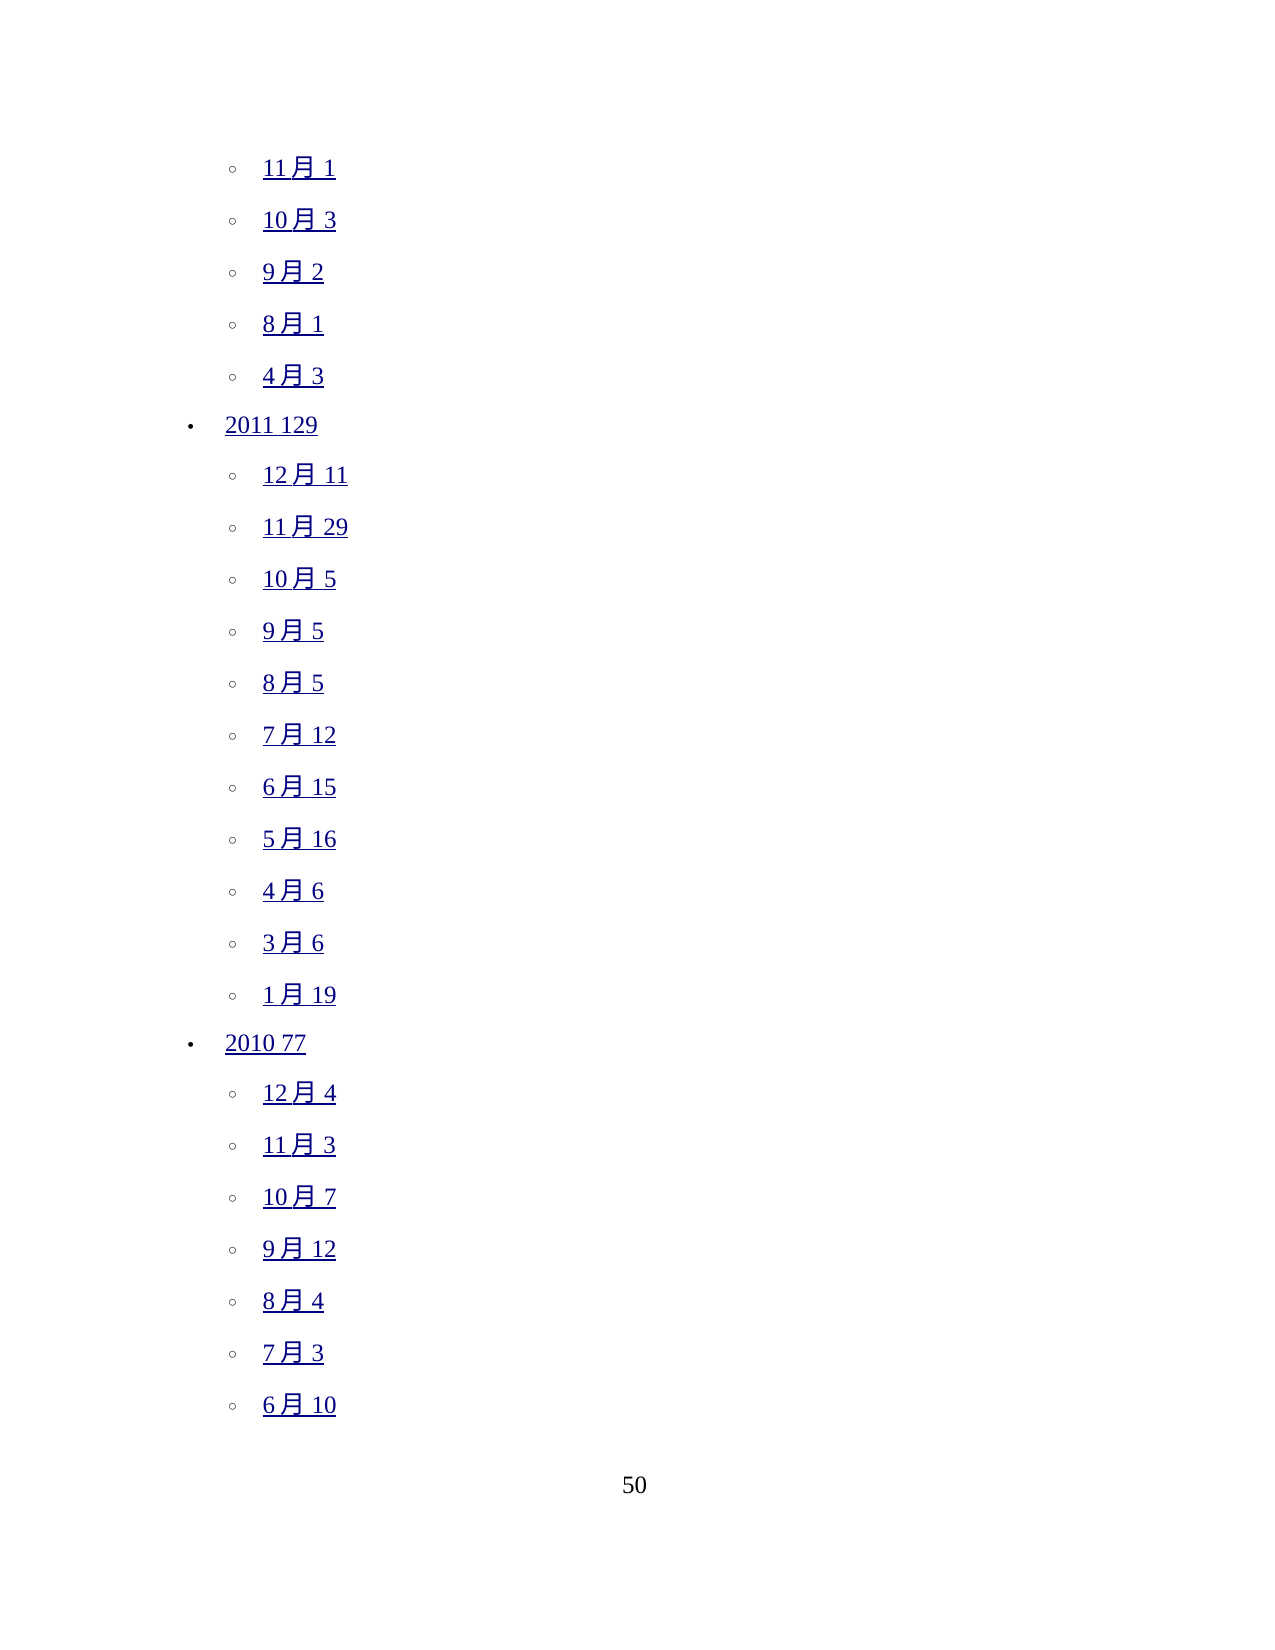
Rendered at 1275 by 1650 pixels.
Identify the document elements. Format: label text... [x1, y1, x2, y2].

list 2011 129 [187, 410, 1125, 439]
list 12月 11 [225, 457, 1125, 491]
list 10月 7 [225, 1179, 1125, 1213]
list 11月 1 [225, 150, 1125, 184]
list 2010 77 [187, 1028, 1125, 1057]
list 6月 15 [225, 768, 1125, 802]
list 6月 10 [225, 1387, 1125, 1421]
list 9月 12 [225, 1231, 1125, 1265]
list 12月 4 [225, 1075, 1125, 1109]
list 11月 3 [225, 1127, 1125, 1161]
list 8月 4 [225, 1283, 1125, 1317]
list 10月 3 [225, 202, 1125, 236]
list 8月 5 [225, 664, 1125, 698]
list 9月 2 [225, 254, 1125, 288]
list 9月 5 [225, 612, 1125, 647]
list 4月 6 [225, 872, 1125, 906]
list 1月 19 [225, 976, 1125, 1010]
list 7月 3 [225, 1335, 1125, 1369]
list 5月 16 [225, 820, 1125, 854]
list 10月 5 [225, 561, 1125, 594]
list 11月 29 [225, 508, 1125, 543]
list 8月 1 [225, 306, 1125, 340]
list 4月 3 [225, 358, 1125, 392]
list 3月 6 [225, 924, 1125, 958]
list 7月 12 [225, 716, 1125, 751]
